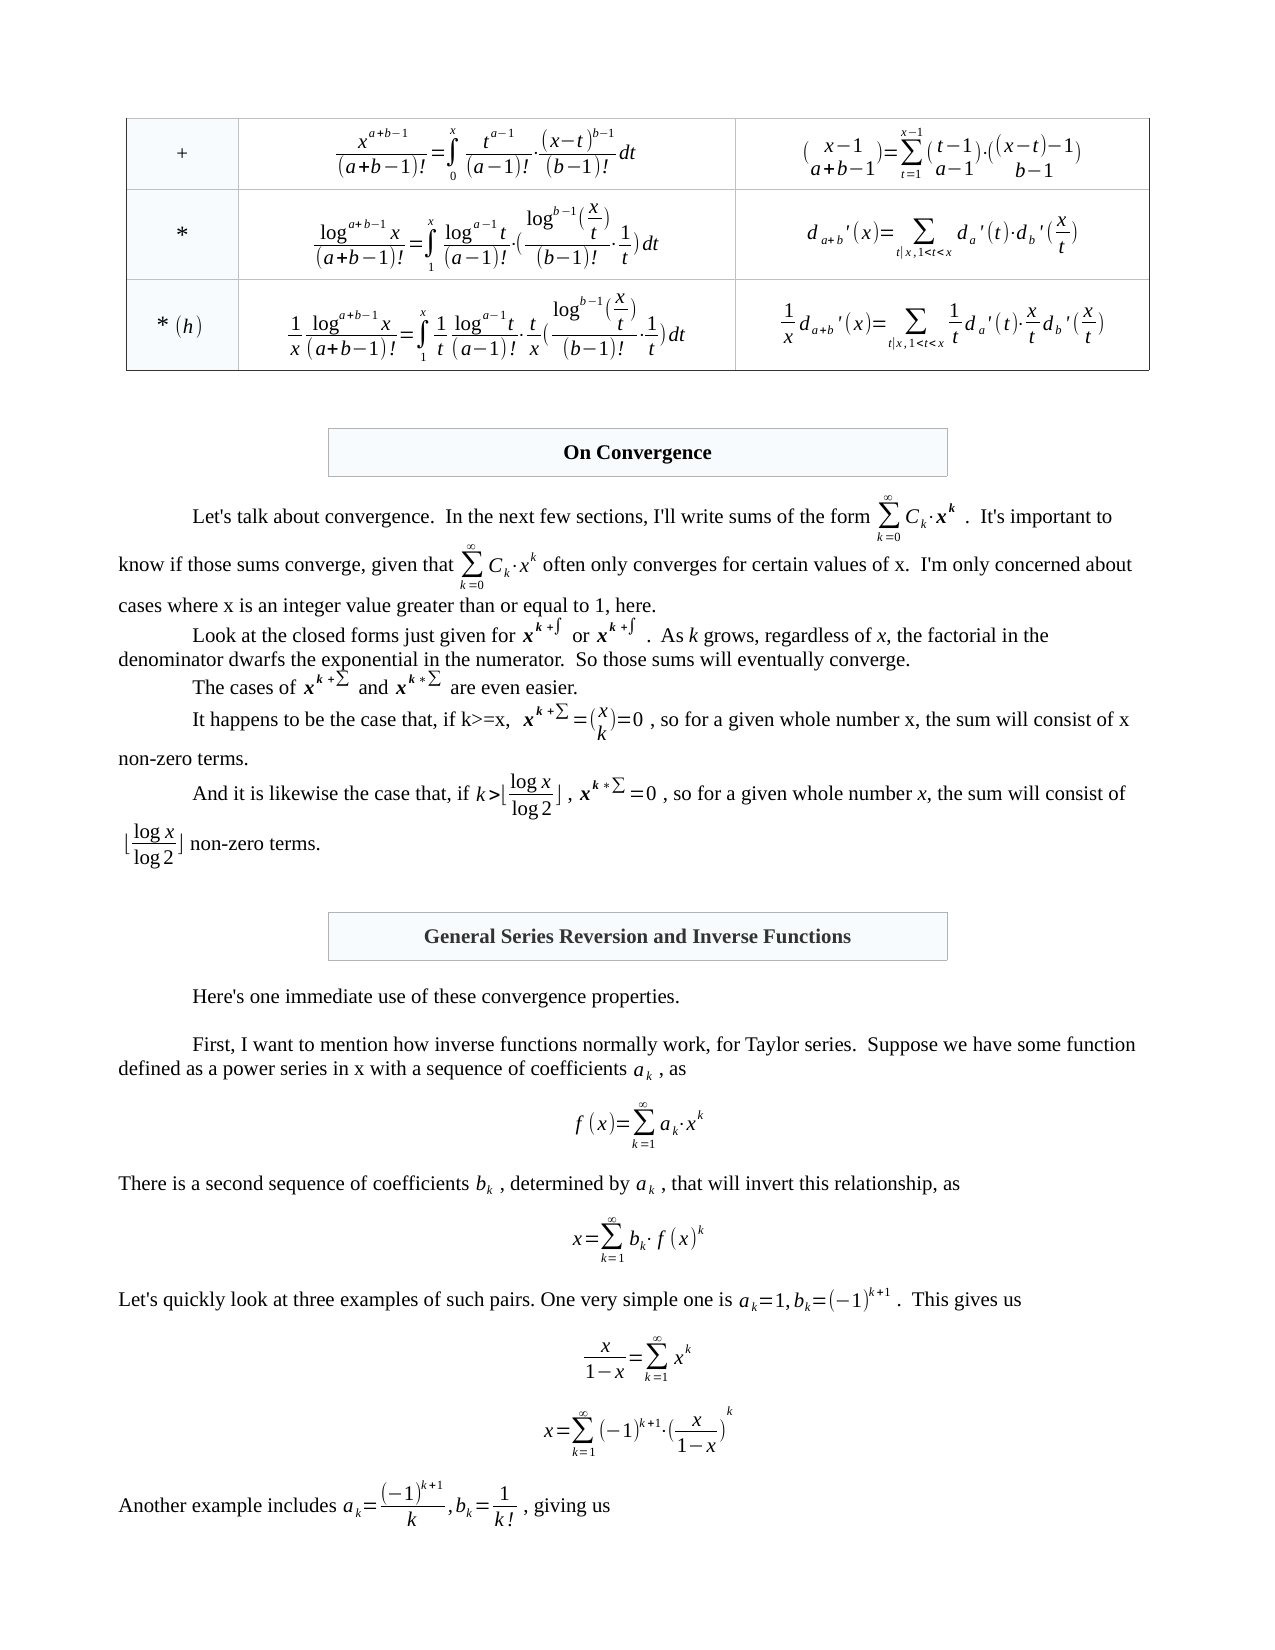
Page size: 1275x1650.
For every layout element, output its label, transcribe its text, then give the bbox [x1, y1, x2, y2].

text There is a second sequence of coefficients, determined by, that will invert this relationship, as [118, 1171, 1157, 1198]
text Here's one immediate use of these convergence properties. [118, 984, 1157, 1008]
text Look at the closed forms just given foror. As k grows, regardless of x, the factorial in the denominator dwarfs the exponential in the numerator. So those sums will eventually converge. [118, 617, 1157, 671]
table_cell [239, 190, 735, 279]
table_cell * [127, 280, 238, 370]
table_cell * [127, 190, 238, 279]
text The cases ofandare even easier. [118, 671, 1157, 699]
text It happens to be the case that, if k>=x, , so for a given whole number x, the sum will consist of x non-zero terms. [118, 699, 1157, 770]
text General Series Reversion and Inverse Functions [329, 913, 947, 960]
text Let's quickly look at three examples of such pairs. One very simple one is. This gives us [118, 1285, 1157, 1314]
text Let's talk about convergence. In the next few sections, I'll write sums of the form. It's important to know if those sums converge, given thatoften only converges for certain values of x. I'm only concerned about cases where x is an integer value greater than or equal to 1, here. [118, 496, 1157, 617]
table_cell + [127, 119, 238, 189]
table_cell [239, 280, 735, 370]
text And it is likewise the case that, if,, so for a given whole number x, the sum will consist ofnon-zero terms. [118, 770, 1157, 868]
table_cell [736, 119, 1149, 189]
table_cell [736, 190, 1149, 279]
text First, I want to mention how inverse functions normally work, for Taylor series. Suppose we have some function defined as a power series in x with a sequence of coefficients, as [118, 1032, 1157, 1083]
text Another example includes, giving us [118, 1478, 1157, 1531]
table_cell [239, 119, 735, 189]
table_cell [736, 280, 1149, 370]
text On Convergence [329, 429, 947, 476]
